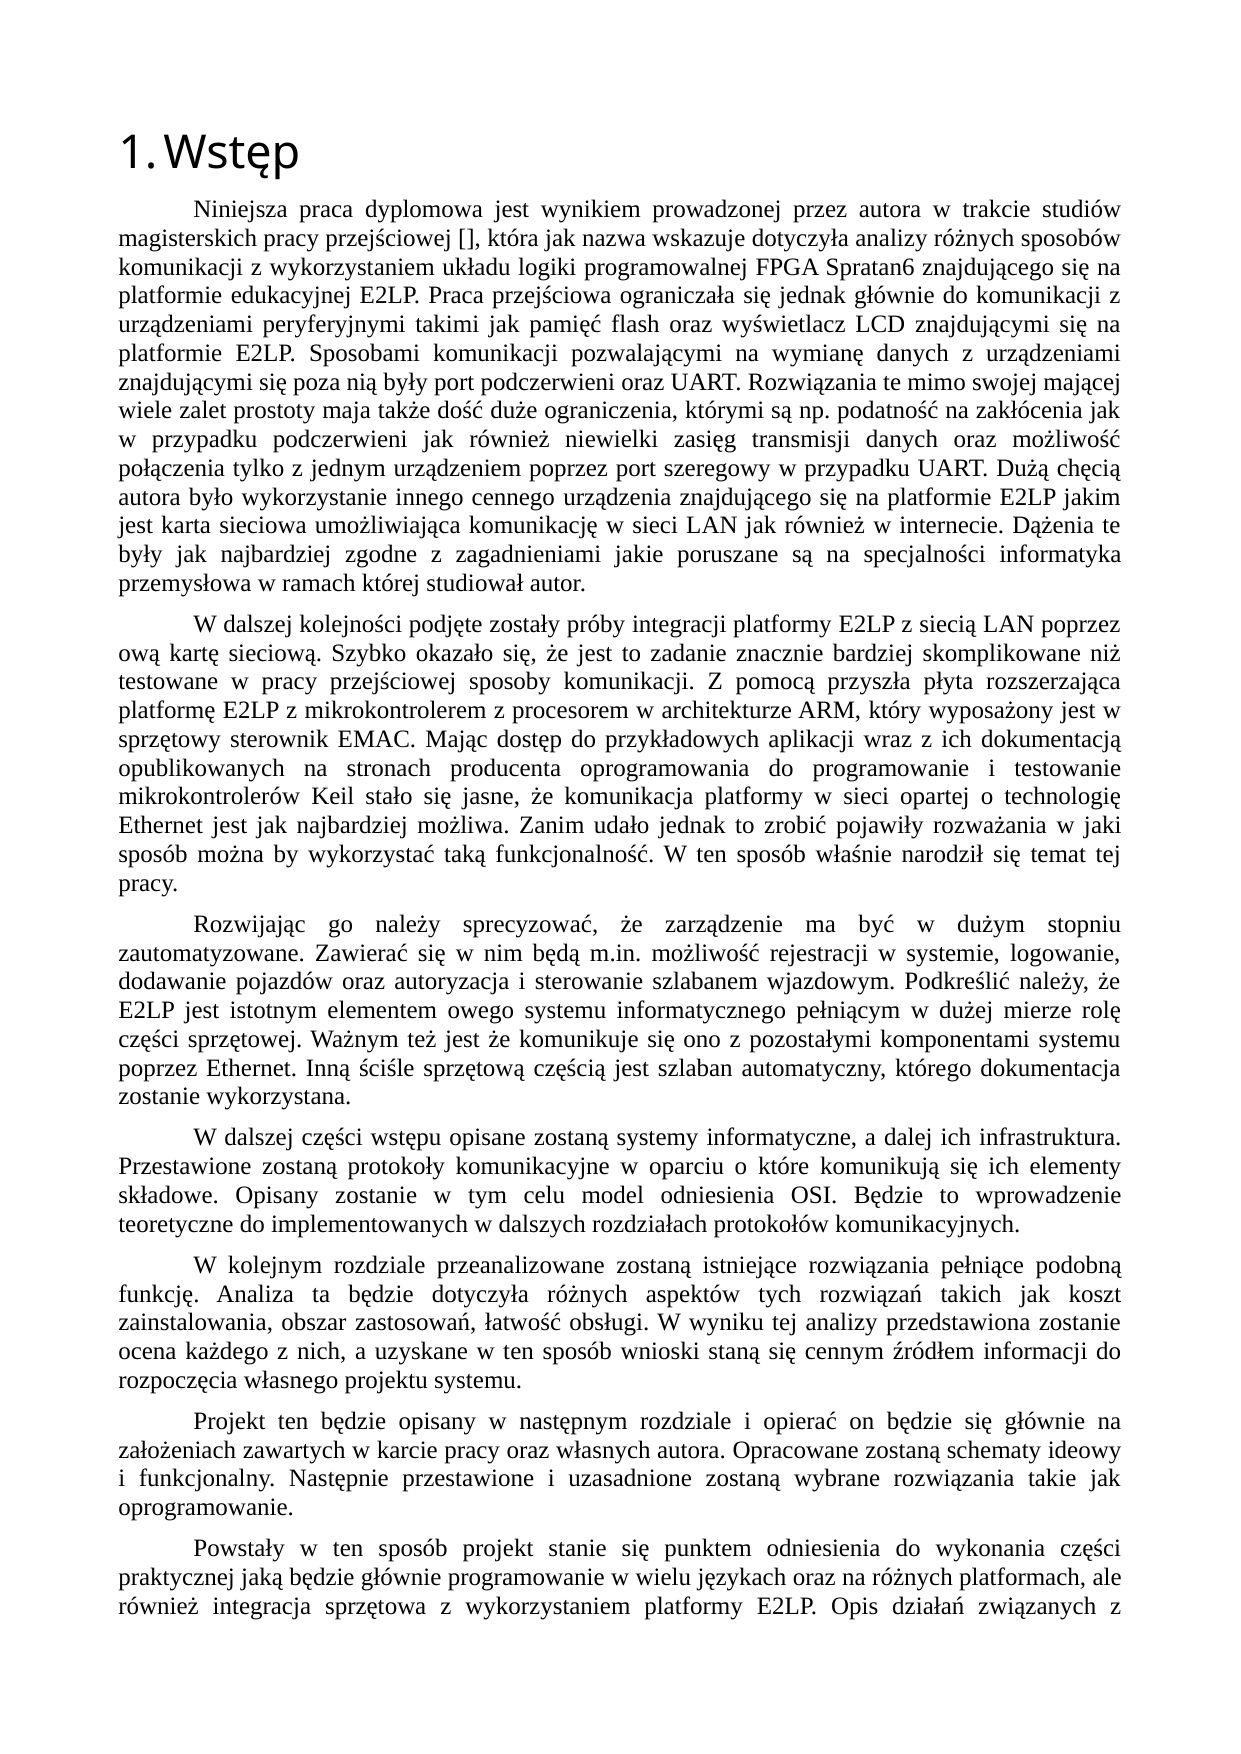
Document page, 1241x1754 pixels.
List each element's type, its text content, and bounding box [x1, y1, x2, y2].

text W dalszej części wstępu opisane zostaną systemy informatyczne, a dalej ich infrastruktura. Przestawione zostaną protokoły komunikacyjne w oparciu o które komunikują się ich elementy składowe. Opisany zostanie w tym celu model odniesienia OSI. Będzie to wprowadzenie teoretyczne do implementowanych w dalszych rozdziałach protokołów komunikacyjnych. [118, 1122, 1122, 1237]
text Rozwijając go należy sprecyzować, że zarządzenie ma być w dużym stopniu zautomatyzowane. Zawierać się w nim będą m.in. możliwość rejestracji w systemie, logowanie, dodawanie pojazdów oraz autoryzacja i sterowanie szlabanem wjazdowym. Podkreślić należy, że E2LP jest istotnym elementem owego systemu informatycznego pełniącym w dużej mierze rolę części sprzętowej. Ważnym też jest że komunikuje się ono z pozostałymi komponentami systemu poprzez Ethernet. Inną ściśle sprzętową częścią jest szlaban automatyczny, którego dokumentacja zostanie wykorzystana. [118, 909, 1122, 1110]
text W kolejnym rozdziale przeanalizowane zostaną istniejące rozwiązania pełniące podobną funkcję. Analiza ta będzie dotyczyła różnych aspektów tych rozwiązań takich jak koszt zainstalowania, obszar zastosowań, łatwość obsługi. W wyniku tej analizy przedstawiona zostanie ocena każdego z nich, a uzyskane w ten sposób wnioski staną się cennym źródłem informacji do rozpoczęcia własnego projektu systemu. [118, 1250, 1122, 1394]
text Powstały w ten sposób projekt stanie się punktem odniesienia do wykonania części praktycznej jaką będzie głównie programowanie w wielu językach oraz na różnych platformach, ale również integracja sprzętowa z wykorzystaniem platformy E2LP. Opis działań związanych z [118, 1533, 1122, 1620]
text Projekt ten będzie opisany w następnym rozdziale i opierać on będzie się głównie na założeniach zawartych w karcie pracy oraz własnych autora. Opracowane zostaną schematy ideowy i funkcjonalny. Następnie przestawione i uzasadnione zostaną wybrane rozwiązania takie jak oprogramowanie. [118, 1406, 1122, 1521]
text Niniejsza praca dyplomowa jest wynikiem prowadzonej przez autora w trakcie studiów magisterskich pracy przejściowej [], która jak nazwa wskazuje dotyczyła analizy różnych sposobów komunikacji z wykorzystaniem układu logiki programowalnej FPGA Spratan6 znajdującego się na platformie edukacyjnej E2LP. Praca przejściowa ograniczała się jednak głównie do komunikacji z urządzeniami peryferyjnymi takimi jak pamięć flash oraz wyświetlacz LCD znajdującymi się na platformie E2LP. Sposobami komunikacji pozwalającymi na wymianę danych z urządzeniami znajdującymi się poza nią były port podczerwieni oraz UART. Rozwiązania te mimo swojej mającej wiele zalet prostoty maja także dość duże ograniczenia, którymi są np. podatność na zakłócenia jak w przypadku podczerwieni jak również niewielki zasięg transmisji danych oraz możliwość połączenia tylko z jednym urządzeniem poprzez port szeregowy w przypadku UART. Dużą chęcią autora było wykorzystanie innego cennego urządzenia znajdującego się na platformie E2LP jakim jest karta sieciowa umożliwiająca komunikację w sieci LAN jak również w internecie. Dążenia te były jak najbardziej zgodne z zagadnieniami jakie poruszane są na specjalności informatyka przemysłowa w ramach której studiował autor. [118, 194, 1122, 597]
subtitle Wstęp [118, 118, 1122, 182]
text W dalszej kolejności podjęte zostały próby integracji platformy E2LP z siecią LAN poprzez ową kartę sieciową. Szybko okazało się, że jest to zadanie znacznie bardziej skomplikowane niż testowane w pracy przejściowej sposoby komunikacji. Z pomocą przyszła płyta rozszerzająca platformę E2LP z mikrokontrolerem z procesorem w architekturze ARM, który wyposażony jest w sprzętowy sterownik EMAC. Mając dostęp do przykładowych aplikacji wraz z ich dokumentacją opublikowanych na stronach producenta oprogramowania do programowanie i testowanie mikrokontrolerów Keil stało się jasne, że komunikacja platformy w sieci opartej o technologię Ethernet jest jak najbardziej możliwa. Zanim udało jednak to zrobić pojawiły rozważania w jaki sposób można by wykorzystać taką funkcjonalność. W ten sposób właśnie narodził się temat tej pracy. [118, 609, 1122, 896]
